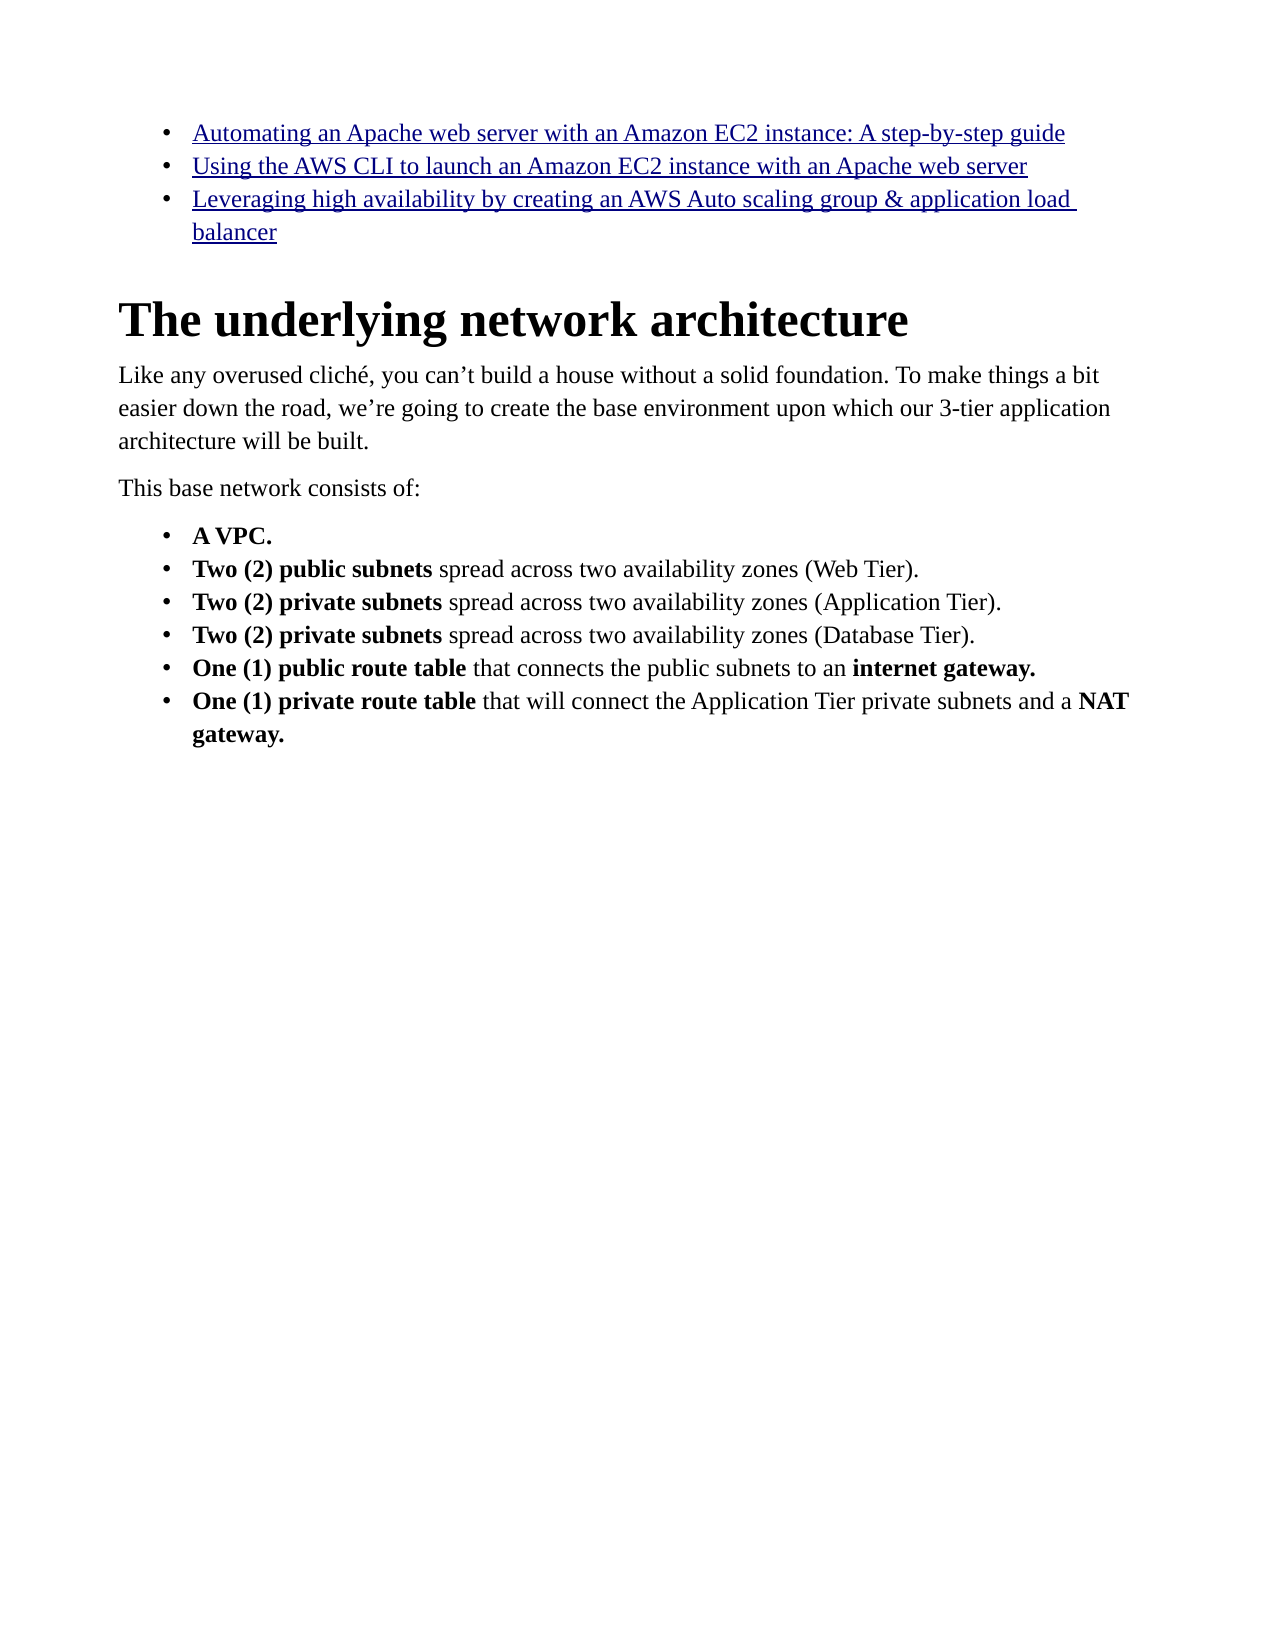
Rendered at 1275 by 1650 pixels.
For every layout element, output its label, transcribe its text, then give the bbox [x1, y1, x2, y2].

text Like any overused cliché, you can’t build a house without a solid foundation. To make things a bit easier down the road, we’re going to create the base environment upon which our 3-tier application architecture will be built. [118, 360, 1157, 454]
list Two (2) private subnets spread across two availability zones (Application Tier). [162, 587, 1157, 616]
list Two (2) private subnets spread across two availability zones (Database Tier). [162, 620, 1157, 649]
list One (1) public route table that connects the public subnets to an internet gateway. [162, 653, 1157, 682]
list Using the AWS CLI to launch an Amazon EC2 instance with an Apache web server [162, 151, 1157, 180]
text This base network consists of: [118, 473, 1157, 502]
list Automating an Apache web server with an Amazon EC2 instance: A step-by-step guide [162, 118, 1157, 147]
list Leveraging high availability by creating an AWS Auto scaling group & application load balancer [162, 184, 1157, 246]
list Two (2) public subnets spread across two availability zones (Web Tier). [162, 554, 1157, 583]
list One (1) private route table that will connect the Application Tier private subnets and a NAT gateway. [162, 686, 1157, 748]
subtitle The underlying network architecture [118, 290, 1157, 347]
list A VPC. [162, 521, 1157, 550]
